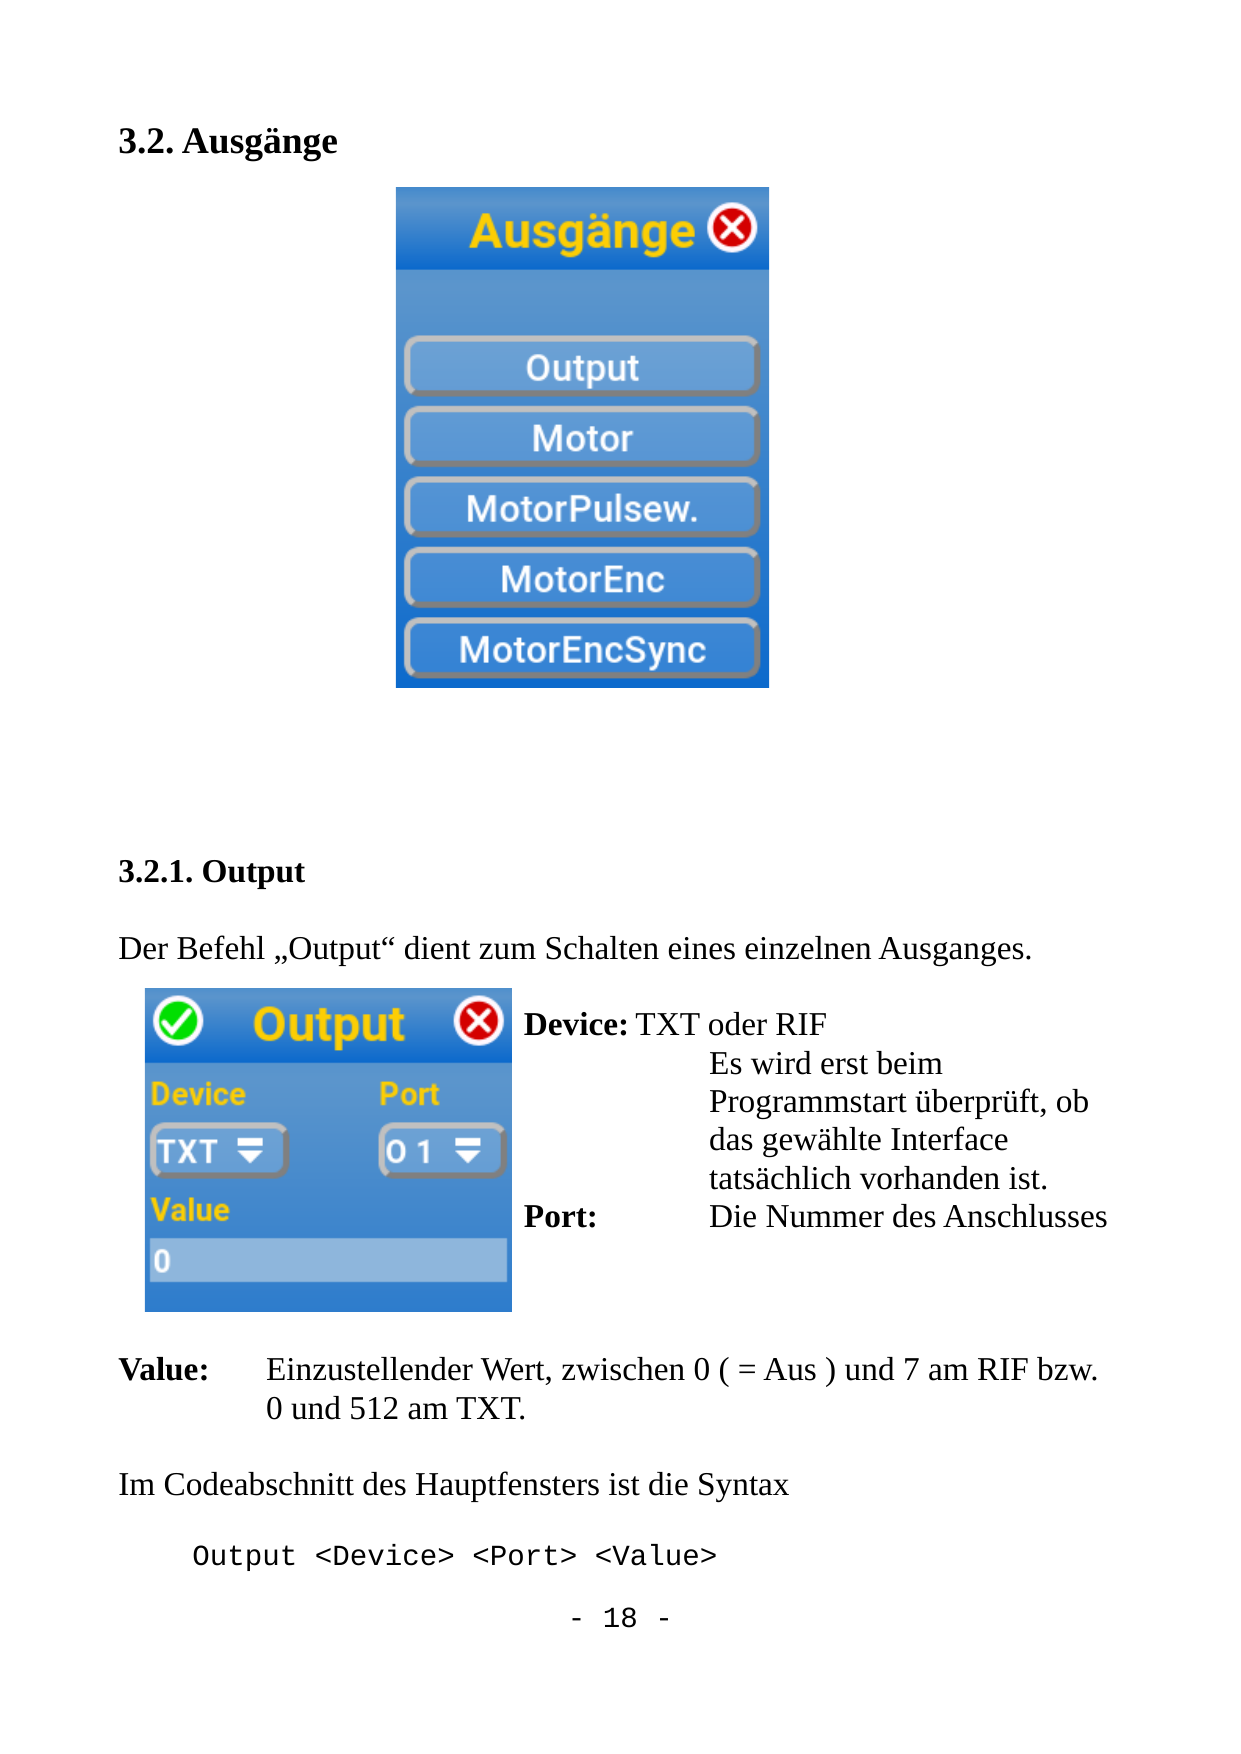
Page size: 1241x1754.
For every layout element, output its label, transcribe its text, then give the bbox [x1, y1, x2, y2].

text Der Befehl „Output“ dient zum Schalten eines einzelnen Ausganges. [118, 928, 1122, 966]
picture [144, 988, 512, 1312]
text Value: Einzustellender Wert, zwischen 0 ( = Aus ) und 7 am RIF bzw. 0 und 512 am TXT. [118, 1349, 1122, 1426]
text 3.2. Ausgänge [118, 118, 1122, 161]
text [118, 1196, 144, 1234]
text Port: Die Nummer des Anschlusses [512, 1196, 1122, 1234]
picture [395, 187, 770, 688]
text Im Codeabschnitt des Hauptfensters ist die Syntax [118, 1464, 1122, 1503]
text 3.2.1. Output [118, 851, 1122, 889]
text [118, 1043, 144, 1196]
text Output <Device> <Port> <Value> [118, 1541, 1122, 1574]
text [118, 1004, 144, 1043]
text Device: TXT oder RIF [512, 1004, 1122, 1043]
text Es wird erst beim Programmstart überprüft, ob das gewählte Interface tatsächlich vorhanden ist. [512, 1043, 1122, 1196]
